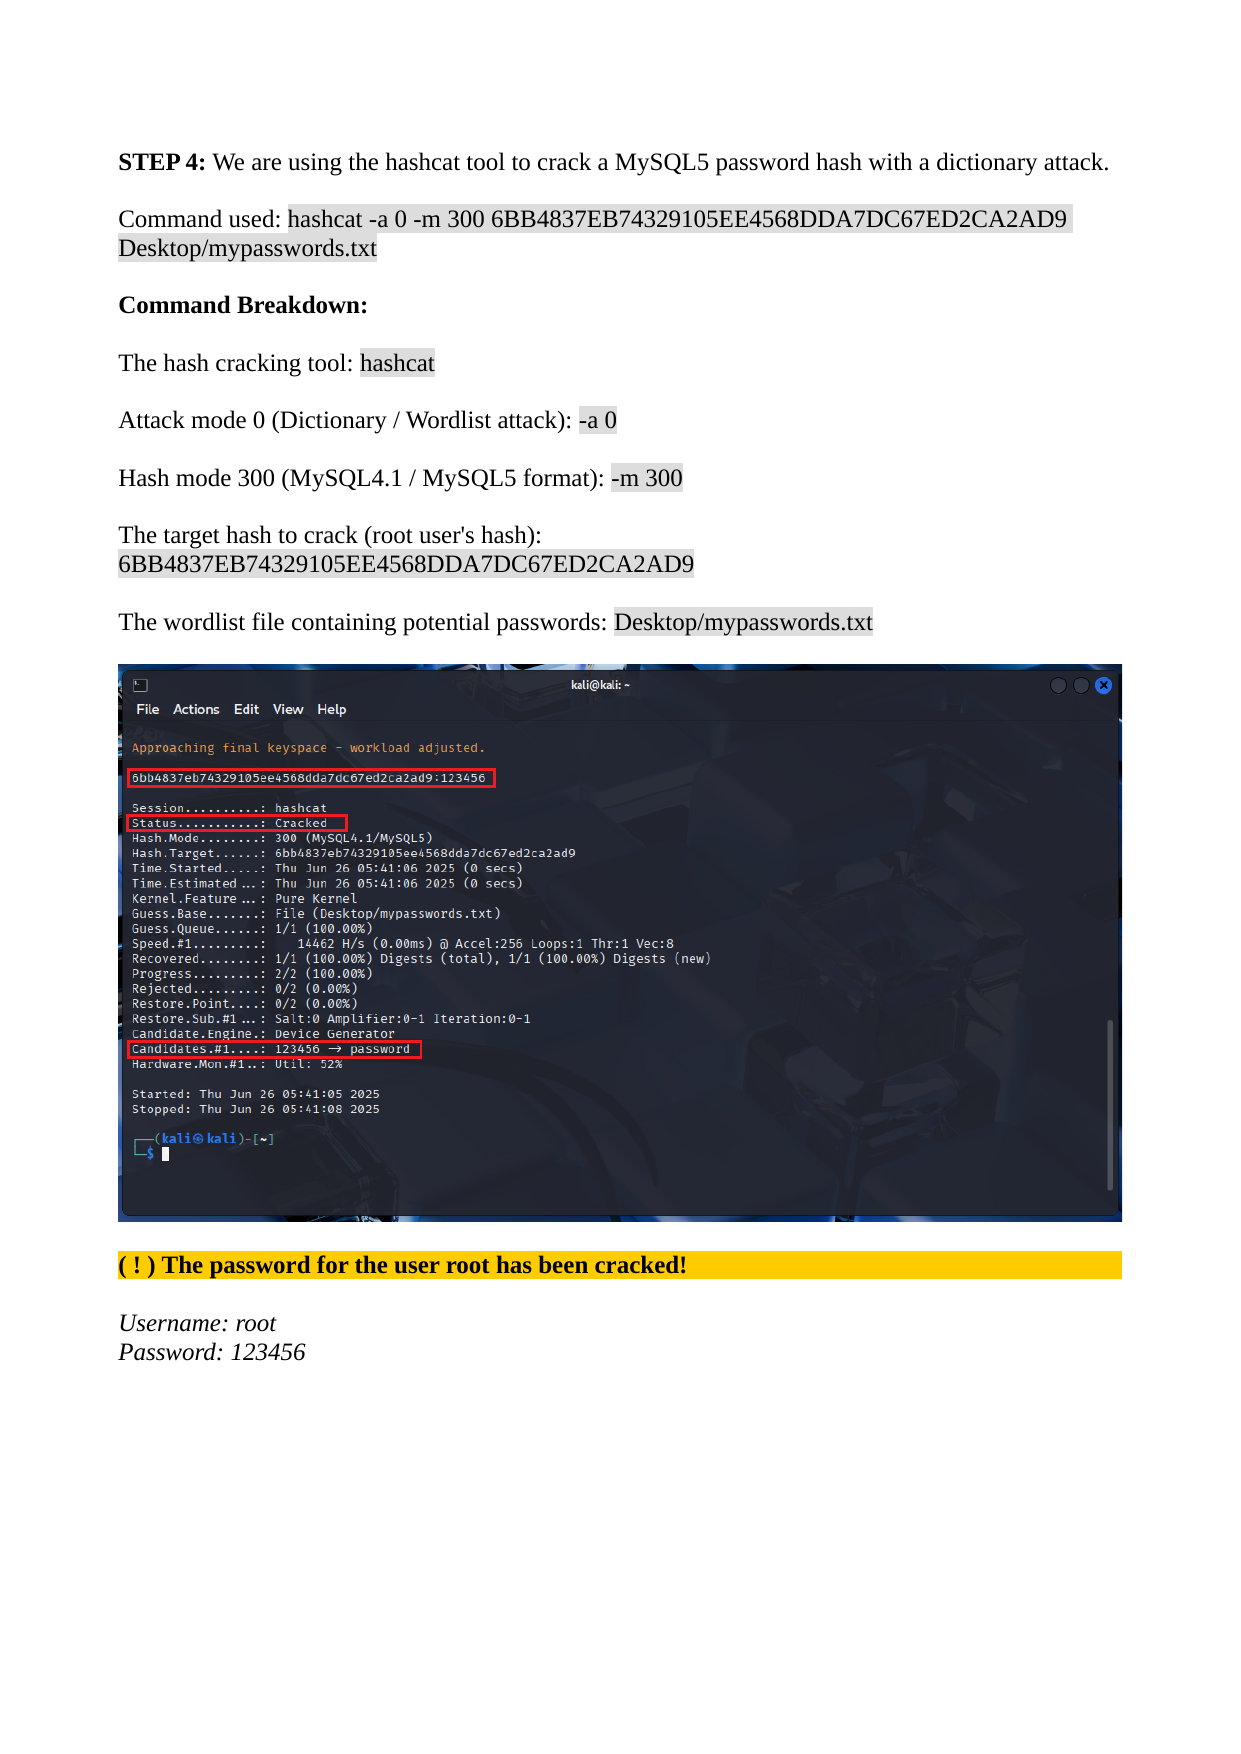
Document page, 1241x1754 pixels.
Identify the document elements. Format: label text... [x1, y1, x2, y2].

text Hash mode 300 (MySQL4.1 / MySQL5 format): -m 300 [118, 463, 1122, 492]
text STEP 4: We are using the hashcat tool to crack a MySQL5 password hash with a dictionary attack. [118, 147, 1122, 176]
text Command Breakdown: [118, 291, 1122, 319]
text ( ! ) The password for the user root has been cracked! [118, 1251, 1122, 1279]
text Password: 123456 [118, 1337, 1122, 1366]
text The target hash to crack (root user's hash): 6BB4837EB74329105EE4568DDA7DC67ED2CA2AD9 [118, 521, 1122, 578]
text Attack mode 0 (Dictionary / Wordlist attack): -a 0 [118, 406, 1122, 434]
text Command used: hashcat -a 0 -m 300 6BB4837EB74329105EE4568DDA7DC67ED2CA2AD9 Desktop/mypasswords.txt [118, 204, 1122, 262]
picture [118, 664, 1123, 1222]
text The hash cracking tool: hashcat [118, 348, 1122, 377]
text Username: root [118, 1308, 1122, 1337]
text The wordlist file containing potential passwords: Desktop/mypasswords.txt [118, 607, 1122, 636]
